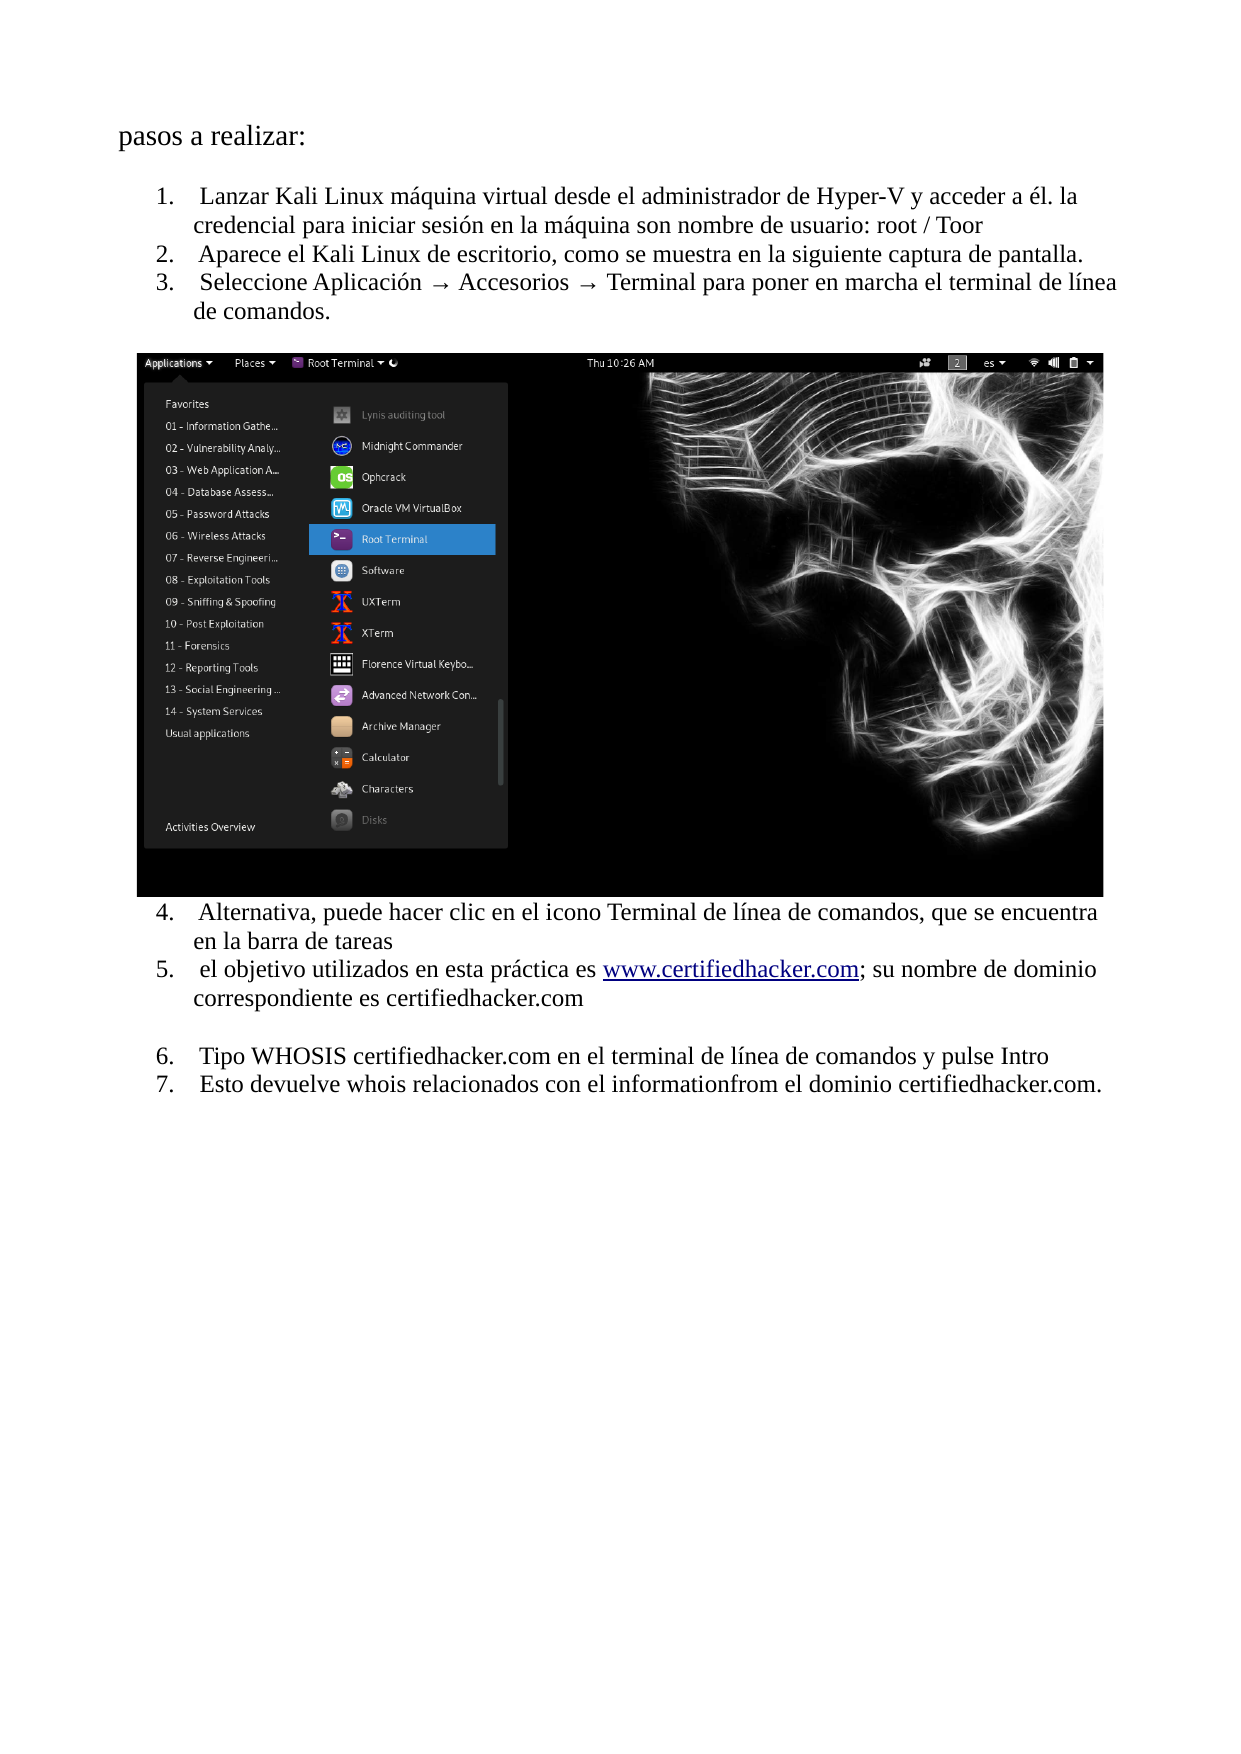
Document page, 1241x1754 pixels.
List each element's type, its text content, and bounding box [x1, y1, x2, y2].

text pasos a realizar: [118, 118, 1122, 152]
list Tipo WHOSIS certifiedhacker.com en el terminal de línea de comandos y pulse Intro [156, 1041, 1122, 1069]
list Seleccione Aplicación → Accesorios → Terminal para poner en marcha el terminal de línea de comandos. [156, 267, 1122, 325]
list Esto devuelve whois relacionados con el informationfrom el dominio certifiedhacker.com. [156, 1069, 1122, 1098]
list el objetivo utilizados en esta práctica es www.certifiedhacker.com; su nombre de dominio correspondiente es certifiedhacker.com [156, 954, 1122, 1012]
list Aparece el Kali Linux de escritorio, como se muestra en la siguiente captura de pantalla. [156, 239, 1122, 267]
picture [136, 353, 1104, 897]
list Alternativa, puede hacer clic en el icono Terminal de línea de comandos, que se encuentra en la barra de tareas [156, 354, 1122, 954]
list Lanzar Kali Linux máquina virtual desde el administrador de Hyper-V y acceder a él. la credencial para iniciar sesión en la máquina son nombre de usuario: root / Toor [156, 181, 1122, 239]
